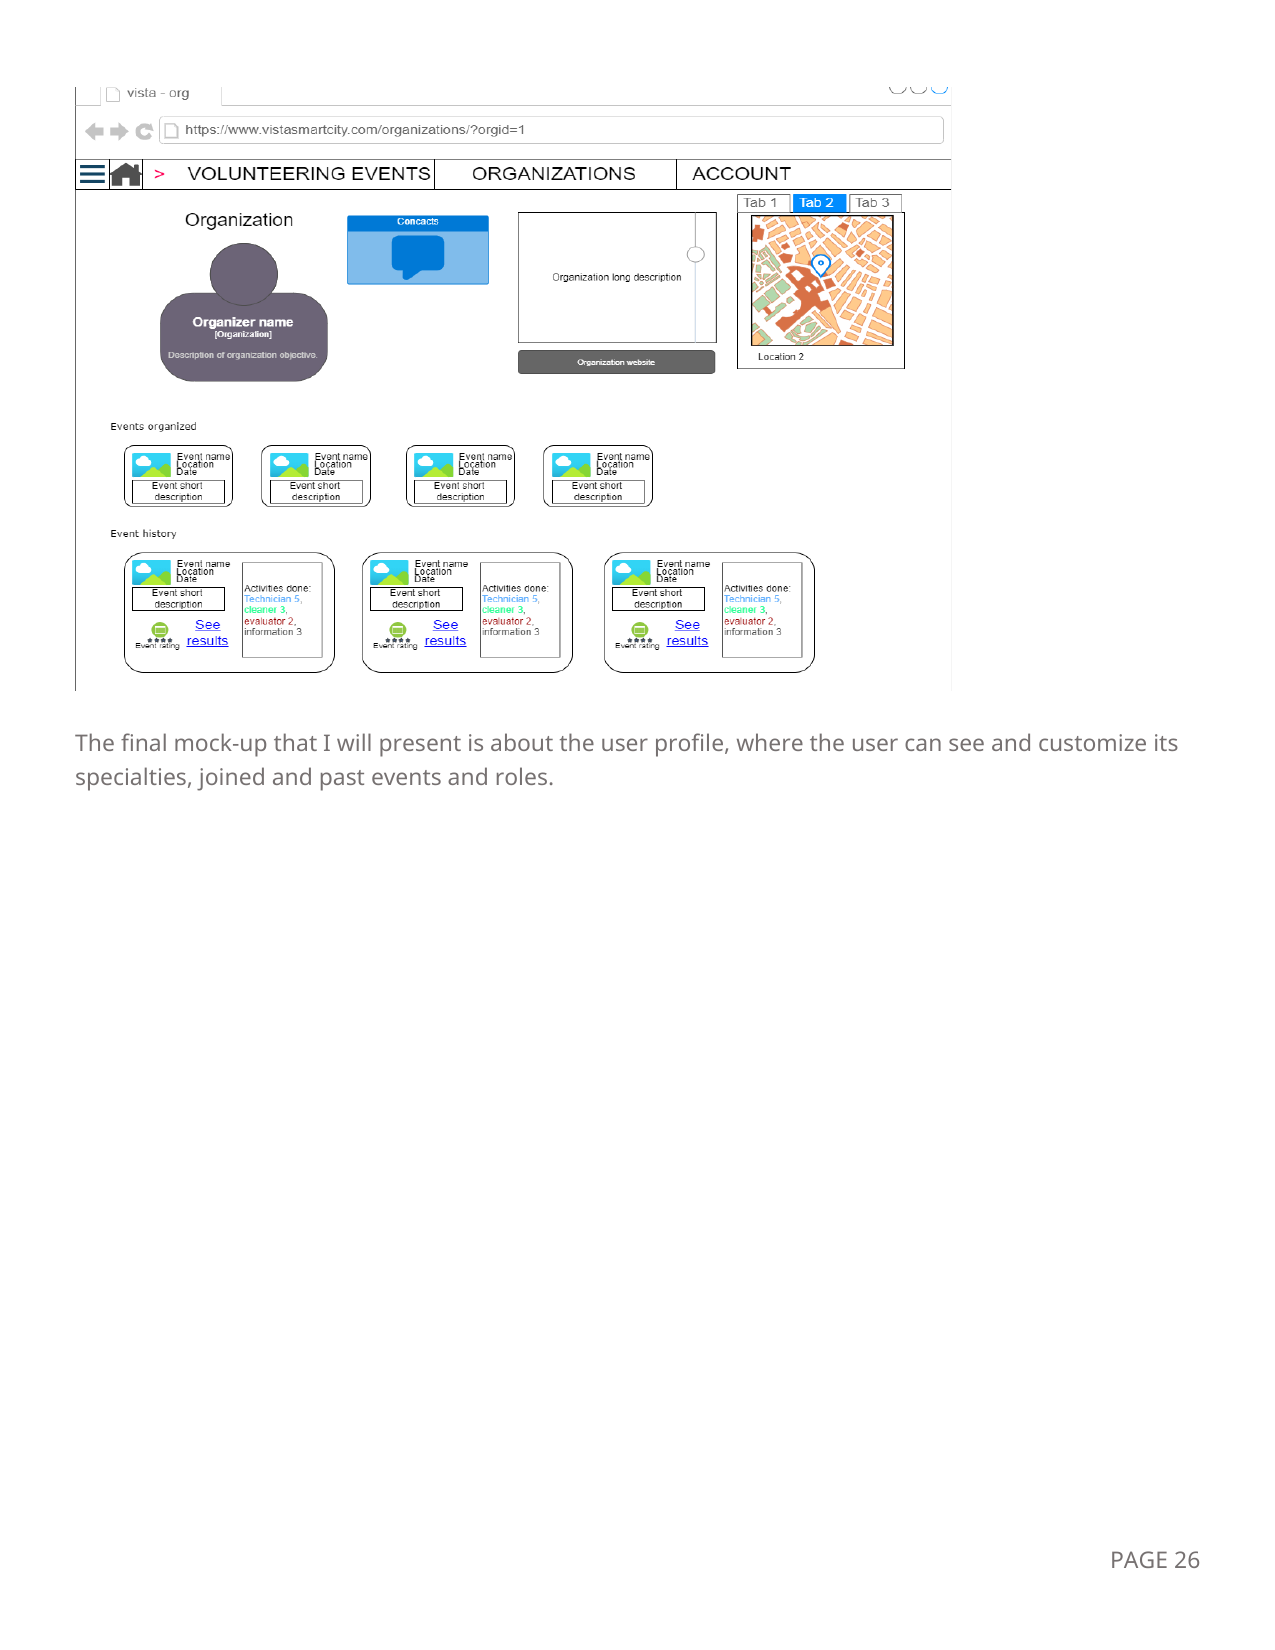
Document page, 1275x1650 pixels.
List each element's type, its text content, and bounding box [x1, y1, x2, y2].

text The final mock-up that I will present is about the user profile, where the user can see and customize its specialties, joined and past events and roles. [75, 727, 1200, 792]
